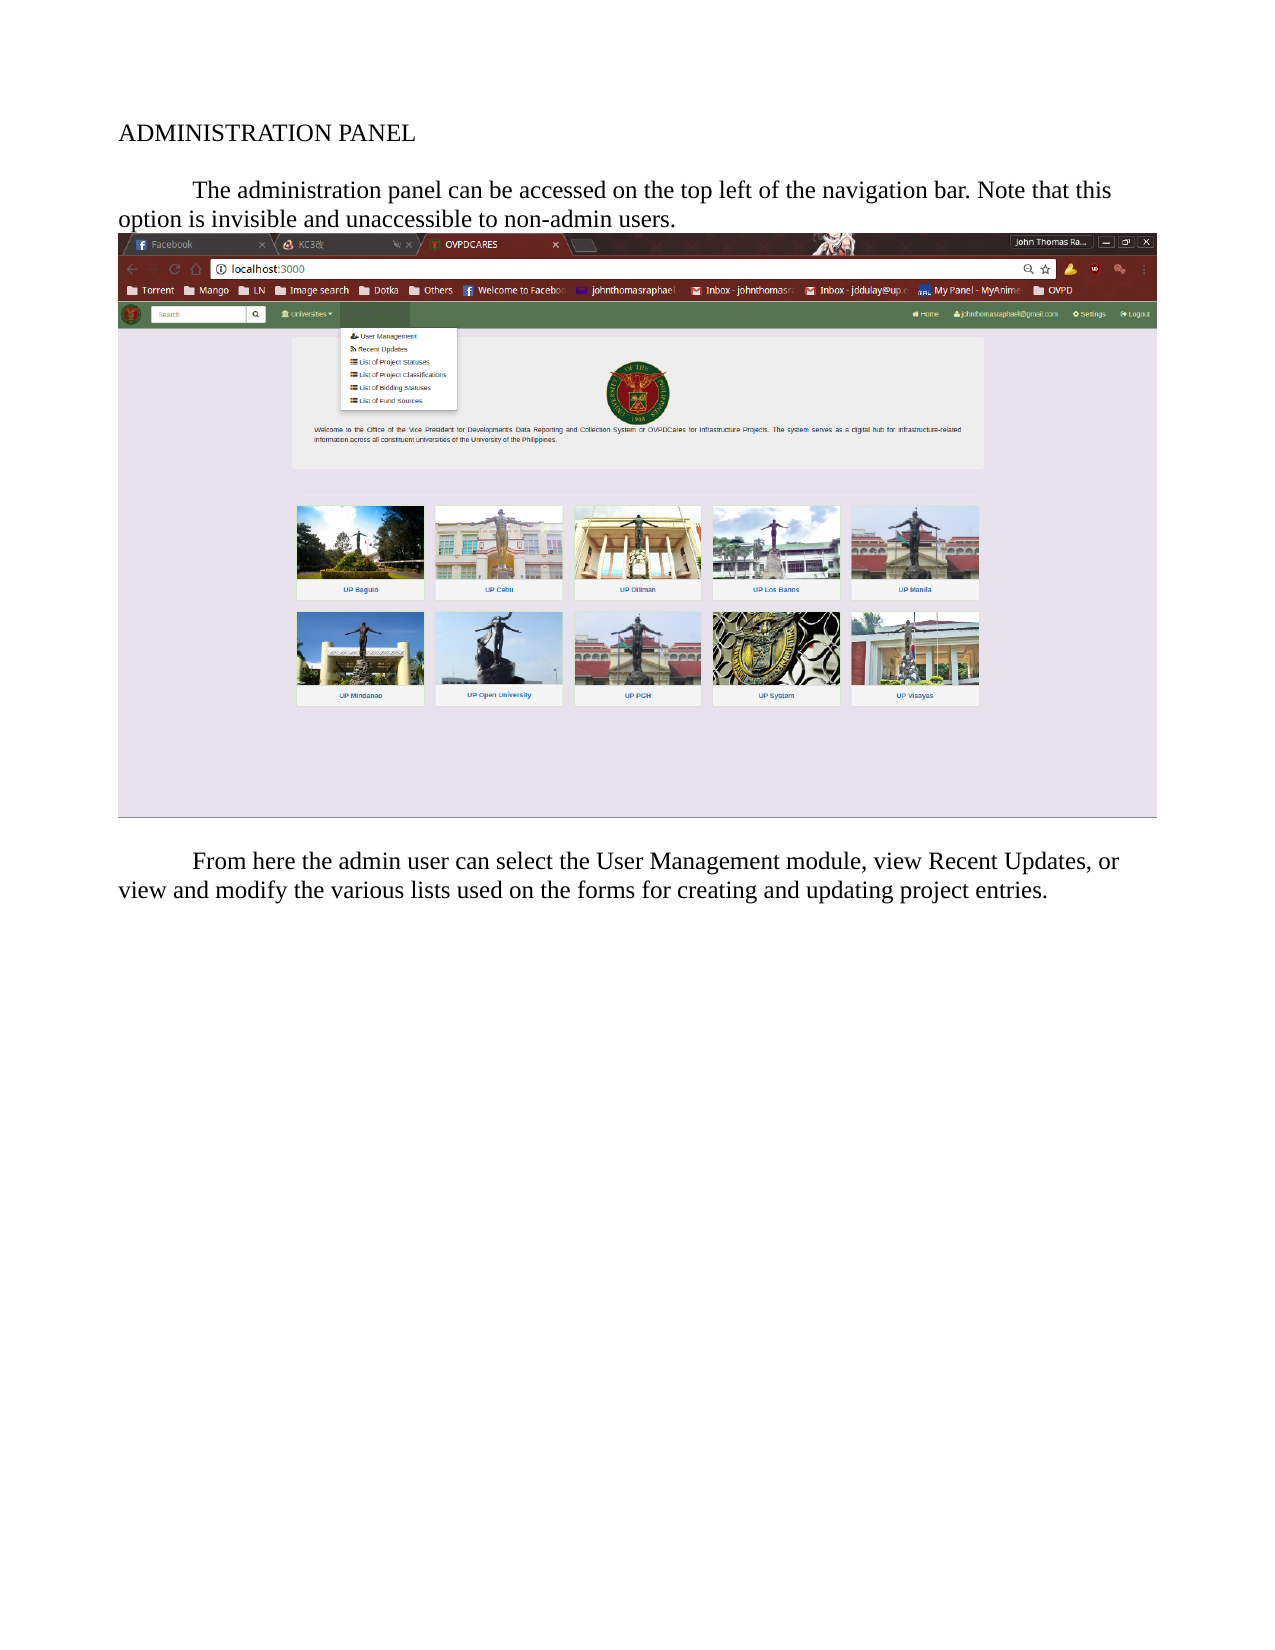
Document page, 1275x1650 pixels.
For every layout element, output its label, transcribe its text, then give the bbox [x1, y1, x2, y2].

text From here the admin user can select the User Management module, view Recent Updates, or view and modify the various lists used on the forms for creating and updating project entries. [118, 846, 1157, 904]
text The administration panel can be accessed on the top left of the navigation bar. Note that this option is invisible and unaccessible to non-admin users. [118, 176, 1157, 233]
picture [118, 233, 1157, 818]
text ADMINISTRATION PANEL [118, 118, 1157, 147]
